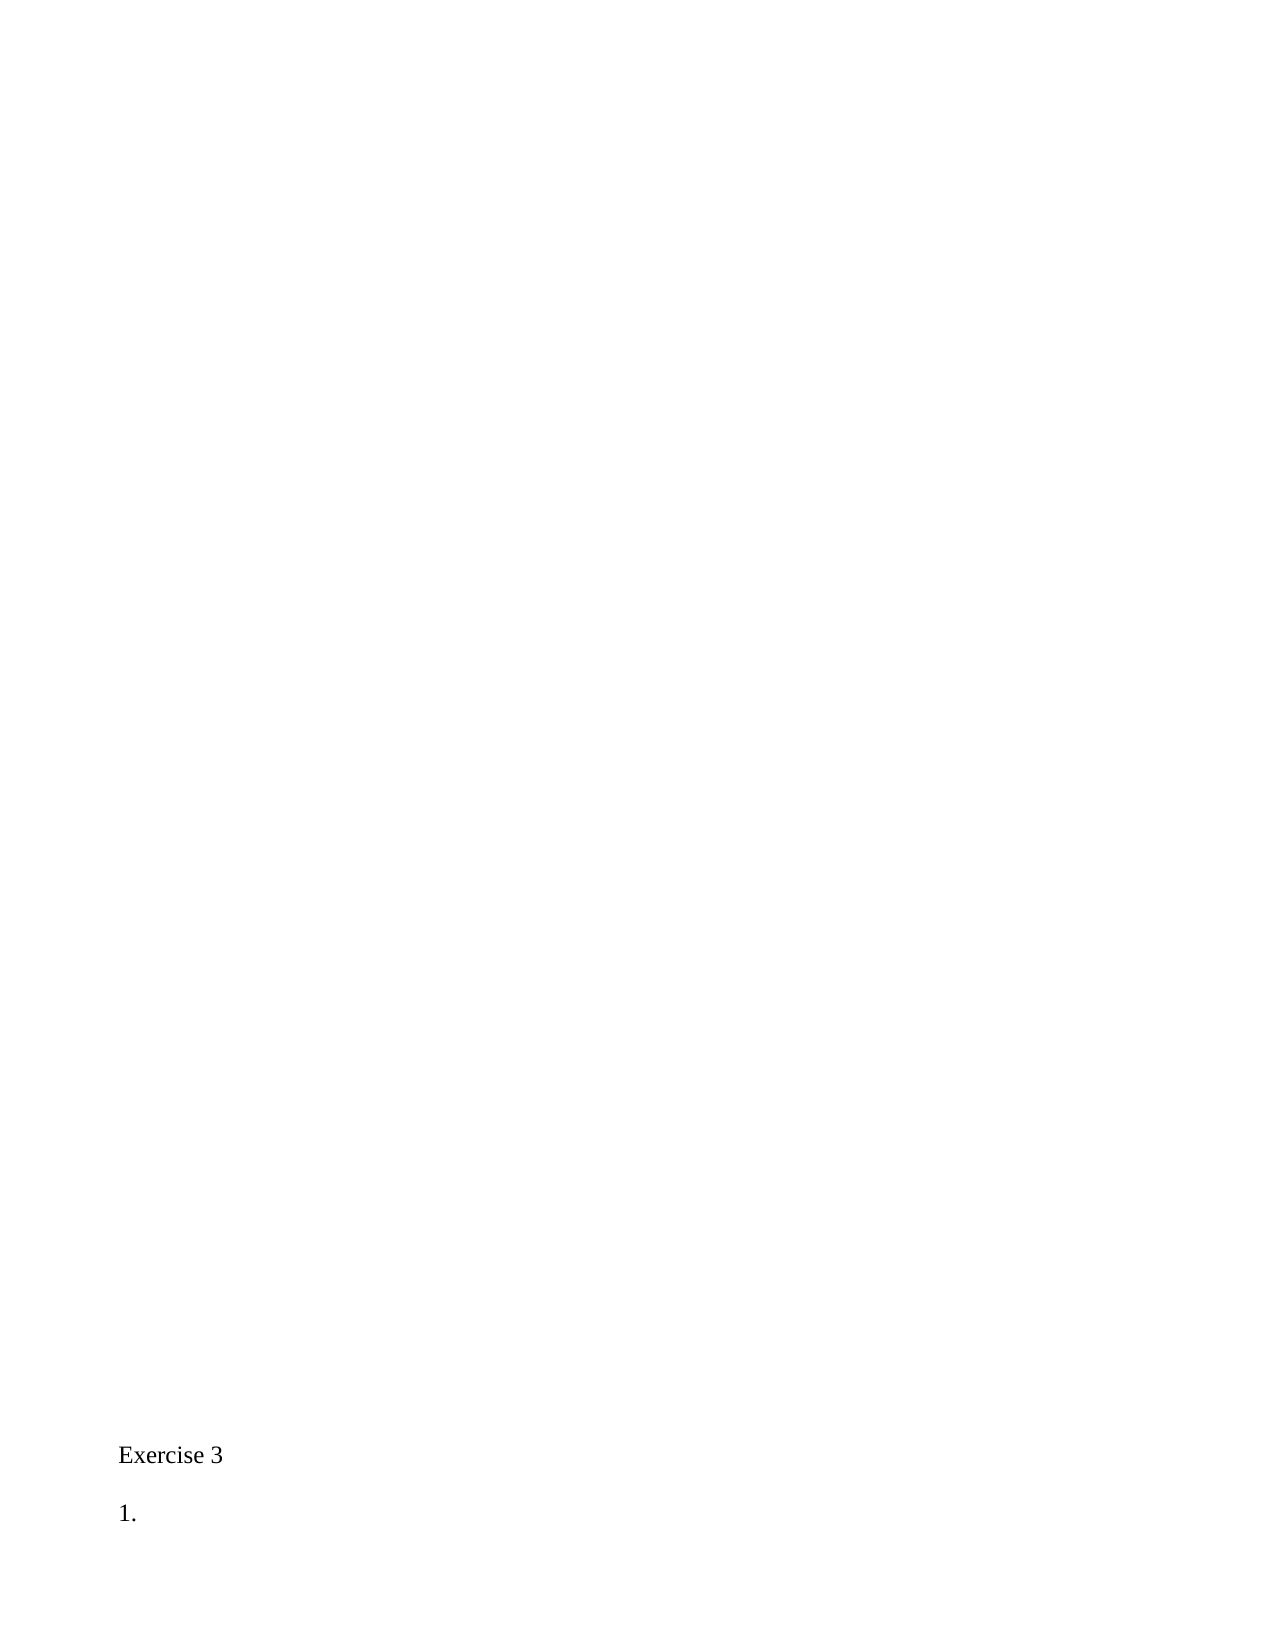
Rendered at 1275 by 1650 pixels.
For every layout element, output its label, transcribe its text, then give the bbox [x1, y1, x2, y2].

text 1. [118, 1498, 1157, 1527]
text Exercise 3 [118, 1441, 1157, 1469]
